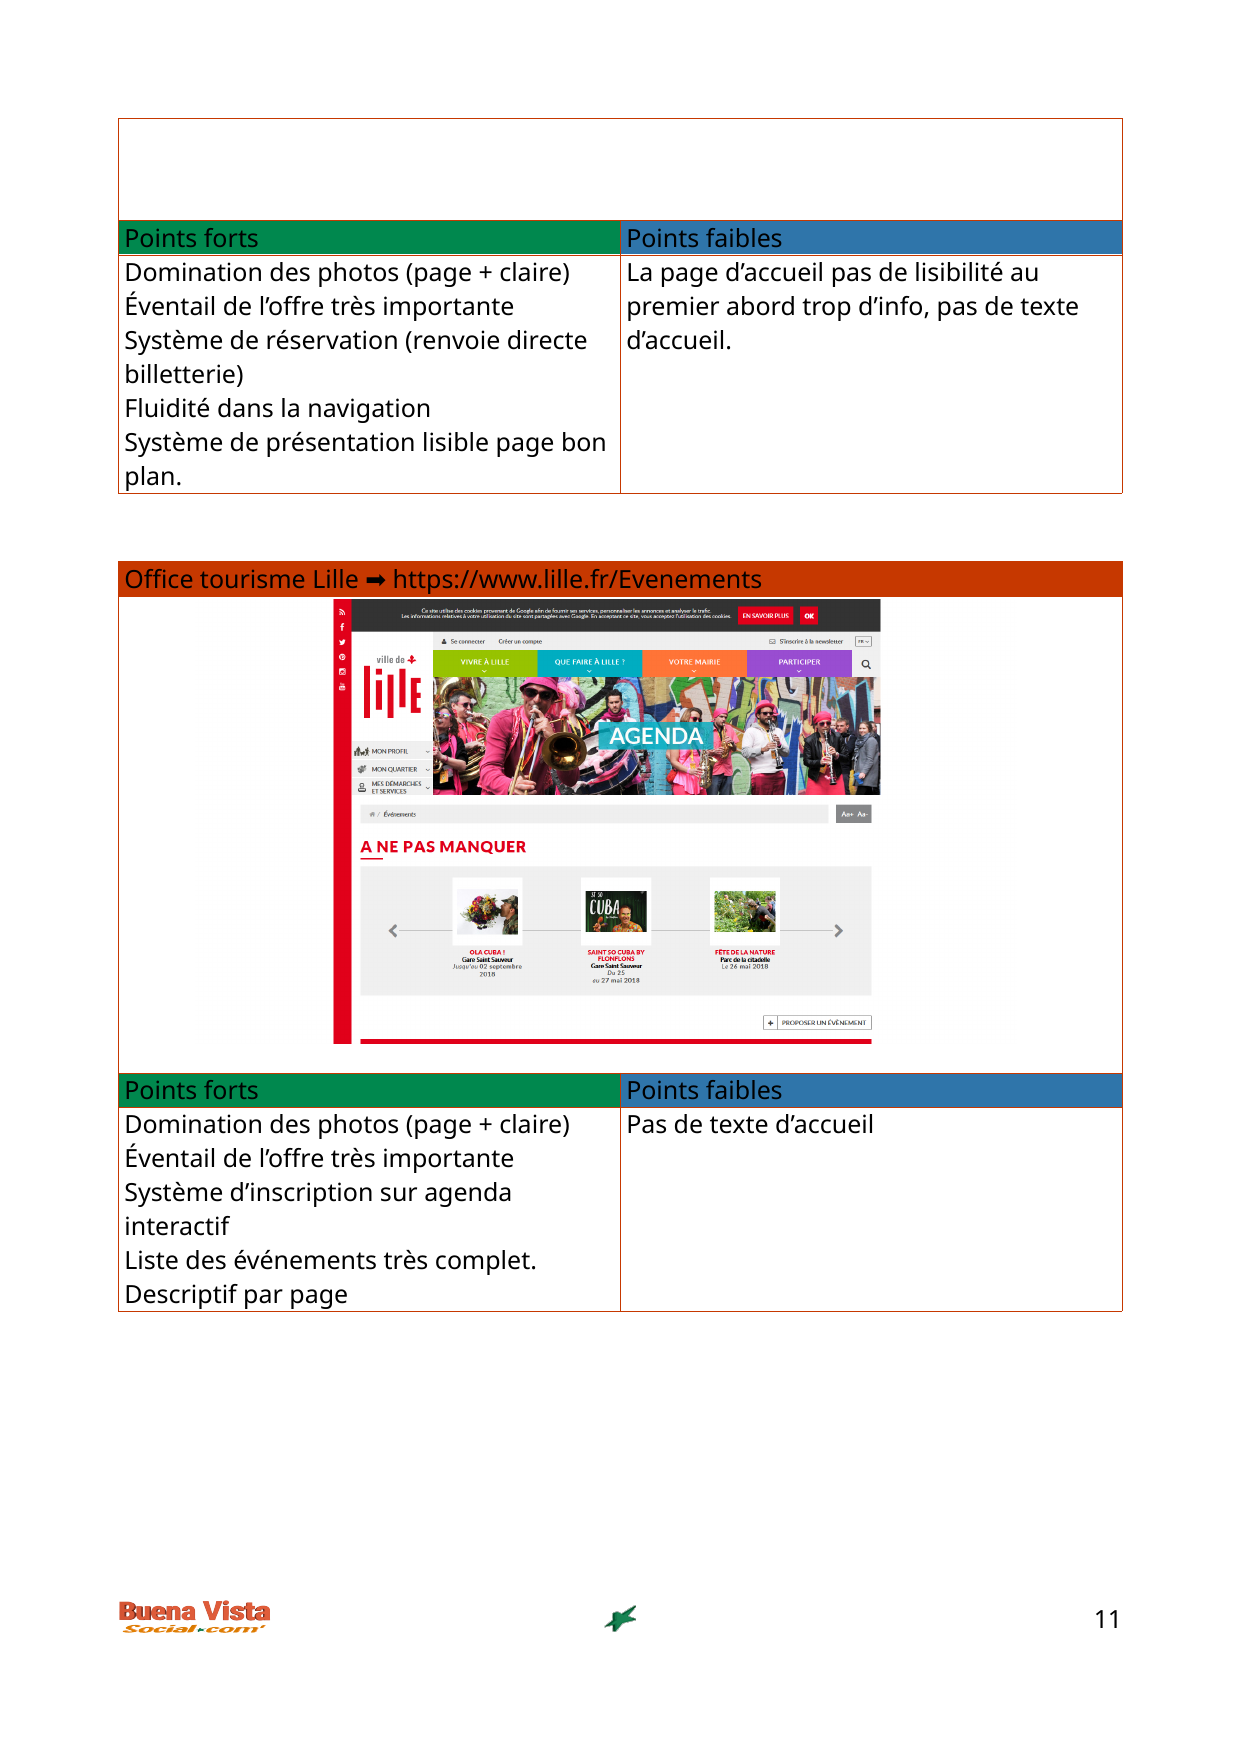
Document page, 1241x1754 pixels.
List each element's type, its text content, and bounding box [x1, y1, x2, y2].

table_cell Points faibles [621, 1074, 1122, 1107]
table_cell Domination des photos (page + claire) Éventail de l’offre très importante Système d’inscription sur agenda interactif Liste des événements très complet. Descriptif par page [119, 1108, 620, 1311]
table_cell Pas de texte d’accueil [621, 1108, 1122, 1311]
table_cell Domination des photos (page + claire) Éventail de l’offre très importante Système de réservation (renvoie directe billetterie) Fluidité dans la navigation Système de présentation lisible page bon plan. [119, 256, 620, 493]
picture [118, 1600, 271, 1637]
table_cell Points forts [119, 1074, 620, 1107]
table_cell Points faibles [621, 221, 1122, 254]
picture [194, 599, 1018, 1044]
table_header Office tourisme Lille ➡︎ https://www.lille.fr/Evenements [119, 562, 1122, 596]
table_cell [119, 597, 1122, 1072]
table_cell La page d’accueil pas de lisibilité au premier abord trop d’info, pas de texte d’accueil. [621, 256, 1122, 493]
picture [604, 1603, 636, 1636]
table_cell Points forts [119, 221, 620, 254]
table_cell [119, 119, 1122, 220]
